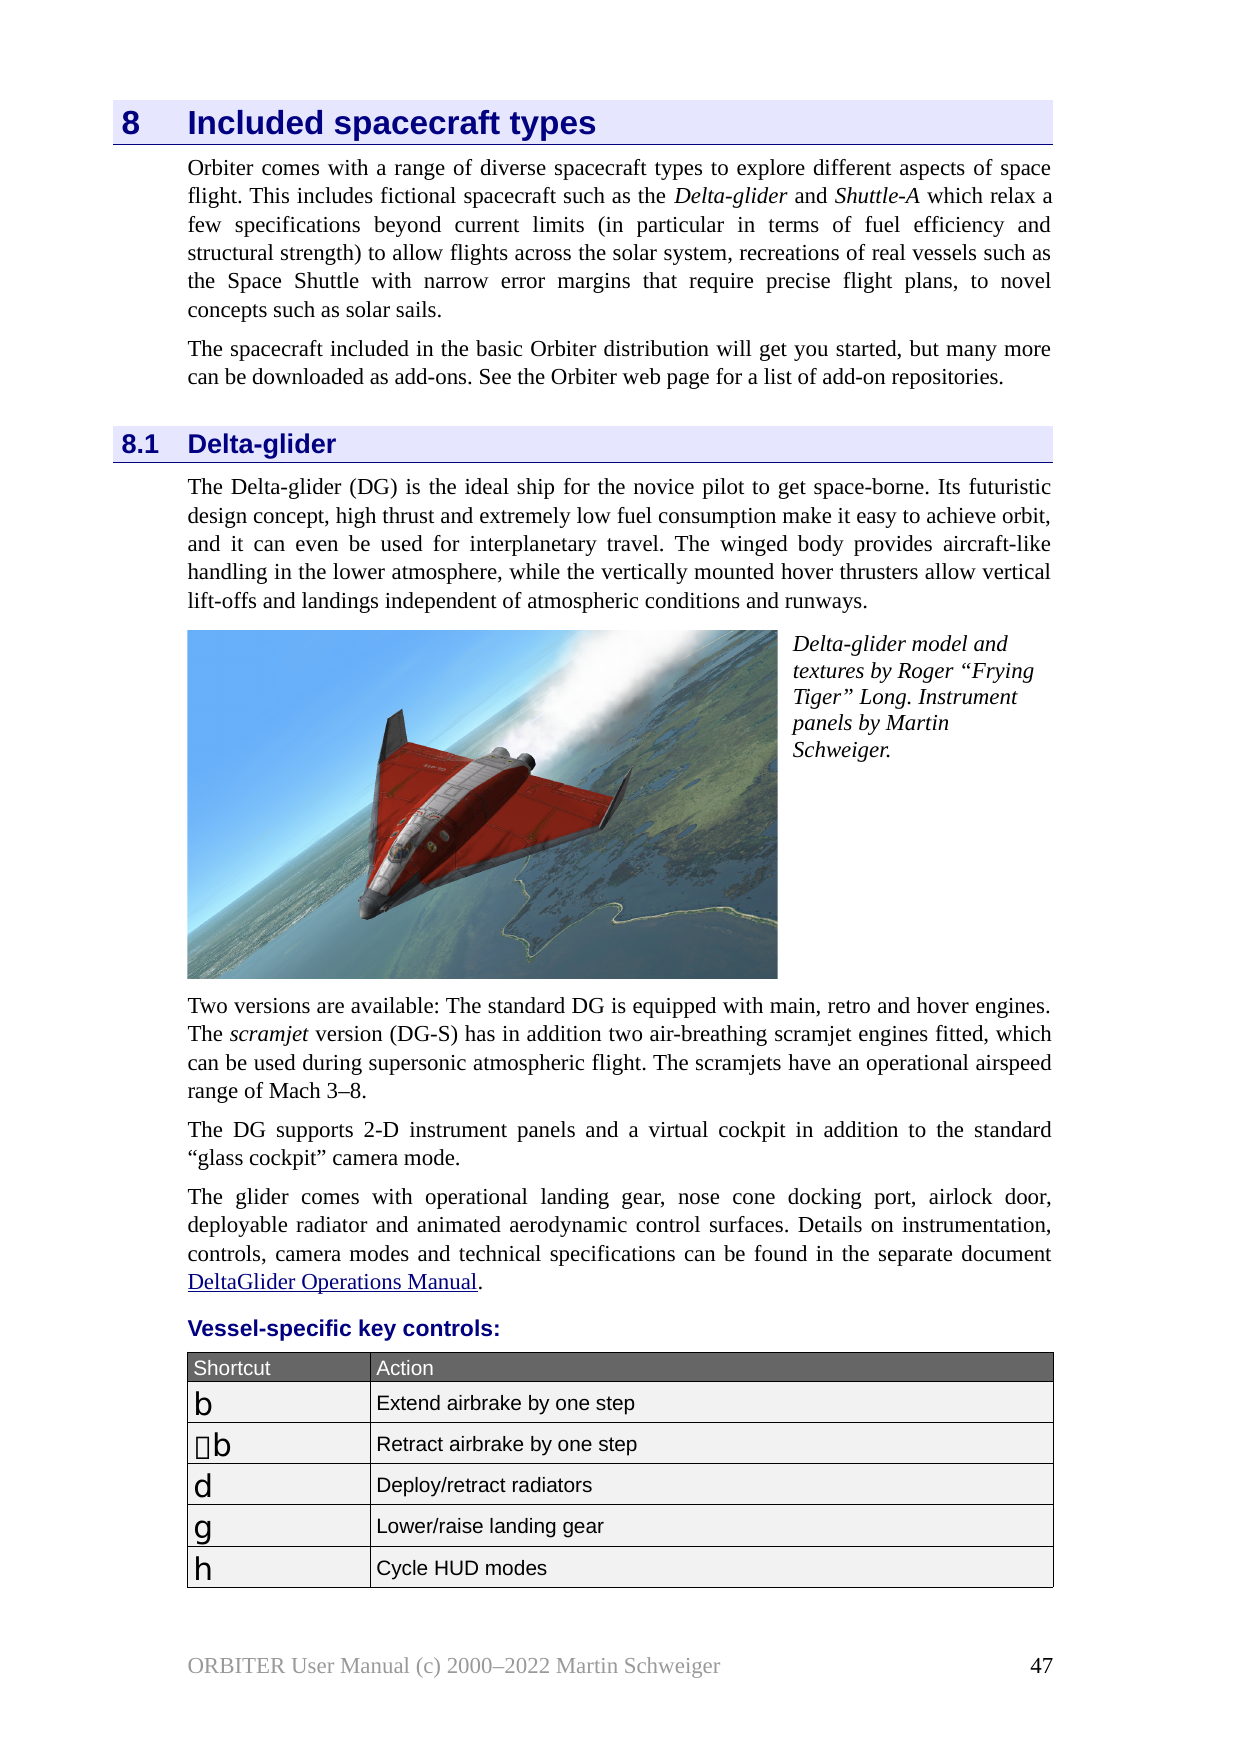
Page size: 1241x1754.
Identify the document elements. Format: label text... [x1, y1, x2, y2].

subtitle Vessel-specific key controls: [187, 1315, 1053, 1341]
text The Delta-glider (DG) is the ideal ship for the novice pilot to get space-borne. Its futuristic design concept, high thrust and extremely low fuel consumption make it easy to achieve orbit, and it can even be used for interplanetary travel. The winged body provides aircraft-like handling in the lower atmosphere, while the vertically mounted hover thrusters allow vertical lift-offs and landings independent of atmospheric conditions and runways. [187, 472, 1053, 614]
text Orbiter comes with a range of diverse spacecraft types to explore different aspects of space flight. This includes fictional spacecraft such as the Delta-glider and Shuttle-A which relax a few specifications beyond current limits (in particular in terms of fuel efficiency and structural strength) to allow flights across the solar system, recreations of real vessels such as the Space Shuttle with narrow error margins that require precise flight plans, to novel concepts such as solar sails. [187, 153, 1053, 323]
table_cell g [188, 1505, 370, 1546]
table_cell Lower/raise landing gear [371, 1505, 1053, 1546]
table_header Shortcut [188, 1353, 370, 1381]
table_cell Deploy/retract radiators [371, 1464, 1053, 1504]
subtitle Delta-glider [113, 426, 1053, 462]
text Two versions are available: The standard DG is equipped with main, retro and hover engines. The scramjet version (DG-S) has in addition two air-breathing scramjet engines fitted, which can be used during supersonic atmospheric flight. The scramjets have an operational airspeed range of Mach 3–8. [187, 624, 1053, 1104]
table_header Action [371, 1353, 1053, 1381]
table_cell b [188, 1423, 370, 1463]
table_cell b [188, 1382, 370, 1422]
table_cell h [188, 1547, 370, 1587]
picture [187, 630, 778, 979]
text The DG supports 2-D instrument panels and a virtual cockpit in addition to the standard “glass cockpit” camera mode. [187, 1114, 1053, 1171]
text The glider comes with operational landing gear, nose cone docking port, airlock door, deployable radiator and animated aerodynamic control surfaces. Details on instrumentation, controls, camera modes and technical specifications can be found in the separate document DeltaGlider Operations Manual. [187, 1182, 1053, 1295]
table_cell Cycle HUD modes [371, 1547, 1053, 1587]
table_cell Extend airbrake by one step [371, 1382, 1053, 1422]
table_cell Retract airbrake by one step [371, 1423, 1053, 1463]
text The spacecraft included in the basic Orbiter distribution will get you started, but many more can be downloaded as add-ons. See the Orbiter web page for a list of add-on repositories. [187, 333, 1053, 390]
table_cell d [188, 1464, 370, 1504]
subtitle Included spacecraft types [113, 100, 1053, 144]
